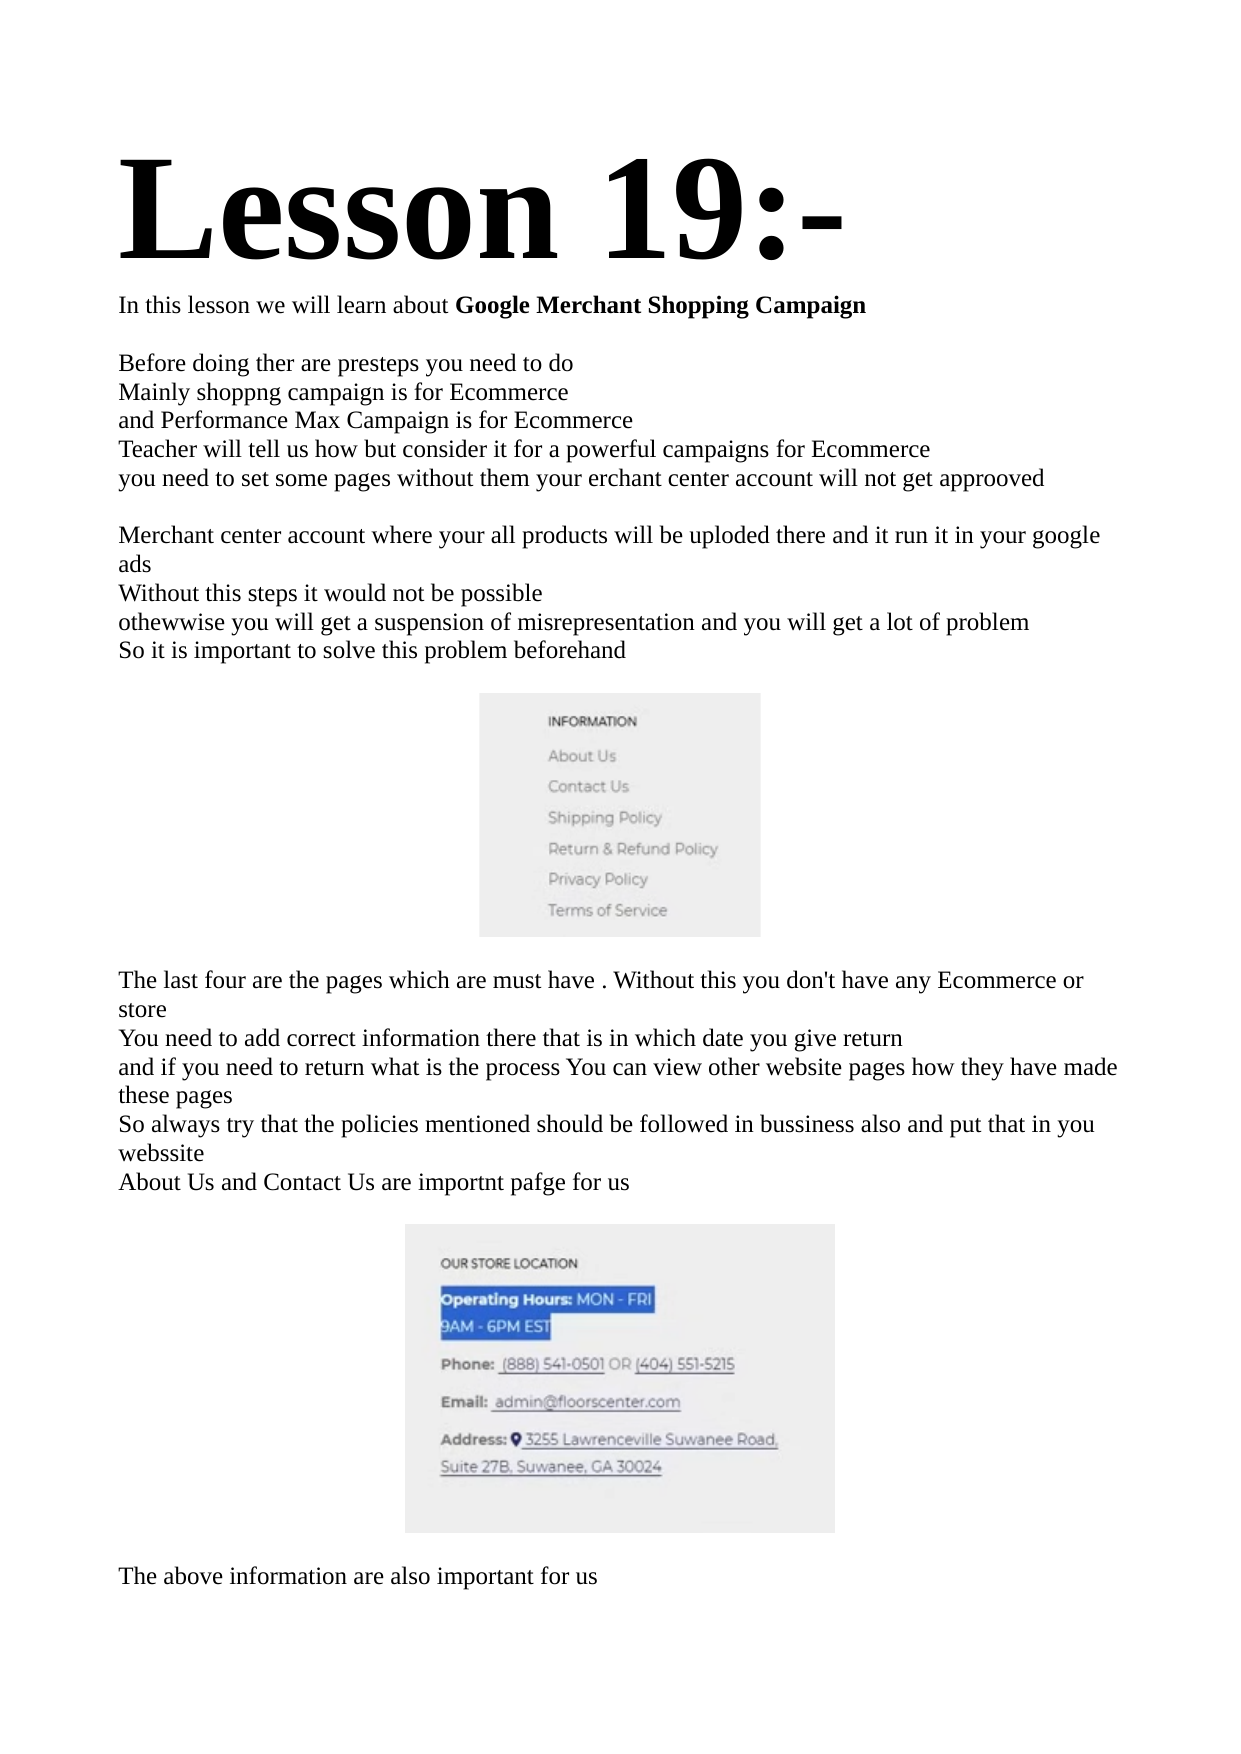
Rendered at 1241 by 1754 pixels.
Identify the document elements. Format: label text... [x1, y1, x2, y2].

text So it is important to solve this problem beforehand [118, 636, 1122, 664]
text and if you need to return what is the process You can view other website pages how they have made these pages [118, 1052, 1122, 1109]
text Without this steps it would not be possible [118, 578, 1122, 607]
text Merchant center account where your all products will be uploded there and it run it in your google ads [118, 521, 1122, 578]
text Mainly shoppng campaign is for Ecommerce [118, 377, 1122, 406]
picture [479, 693, 761, 937]
text Teacher will tell us how but consider it for a powerful campaigns for Ecommerce [118, 434, 1122, 463]
text The above information are also important for us [118, 1561, 1122, 1590]
text The last four are the pages which are must have . Without this you don't have any Ecommerce or store [118, 966, 1122, 1023]
text Lesson 19:- [118, 118, 1122, 291]
text and Performance Max Campaign is for Ecommerce [118, 406, 1122, 434]
text About Us and Contact Us are importnt pafge for us [118, 1167, 1122, 1196]
text You need to add correct information there that is in which date you give return [118, 1023, 1122, 1052]
text othewwise you will get a suspension of misrepresentation and you will get a lot of problem [118, 607, 1122, 636]
text In this lesson we will learn about Google Merchant Shopping Campaign [118, 291, 1122, 319]
picture [405, 1224, 835, 1533]
text So always try that the policies mentioned should be followed in bussiness also and put that in you webssite [118, 1109, 1122, 1167]
text Before doing ther are presteps you need to do [118, 348, 1122, 377]
text you need to set some pages without them your erchant center account will not get approoved [118, 463, 1122, 492]
